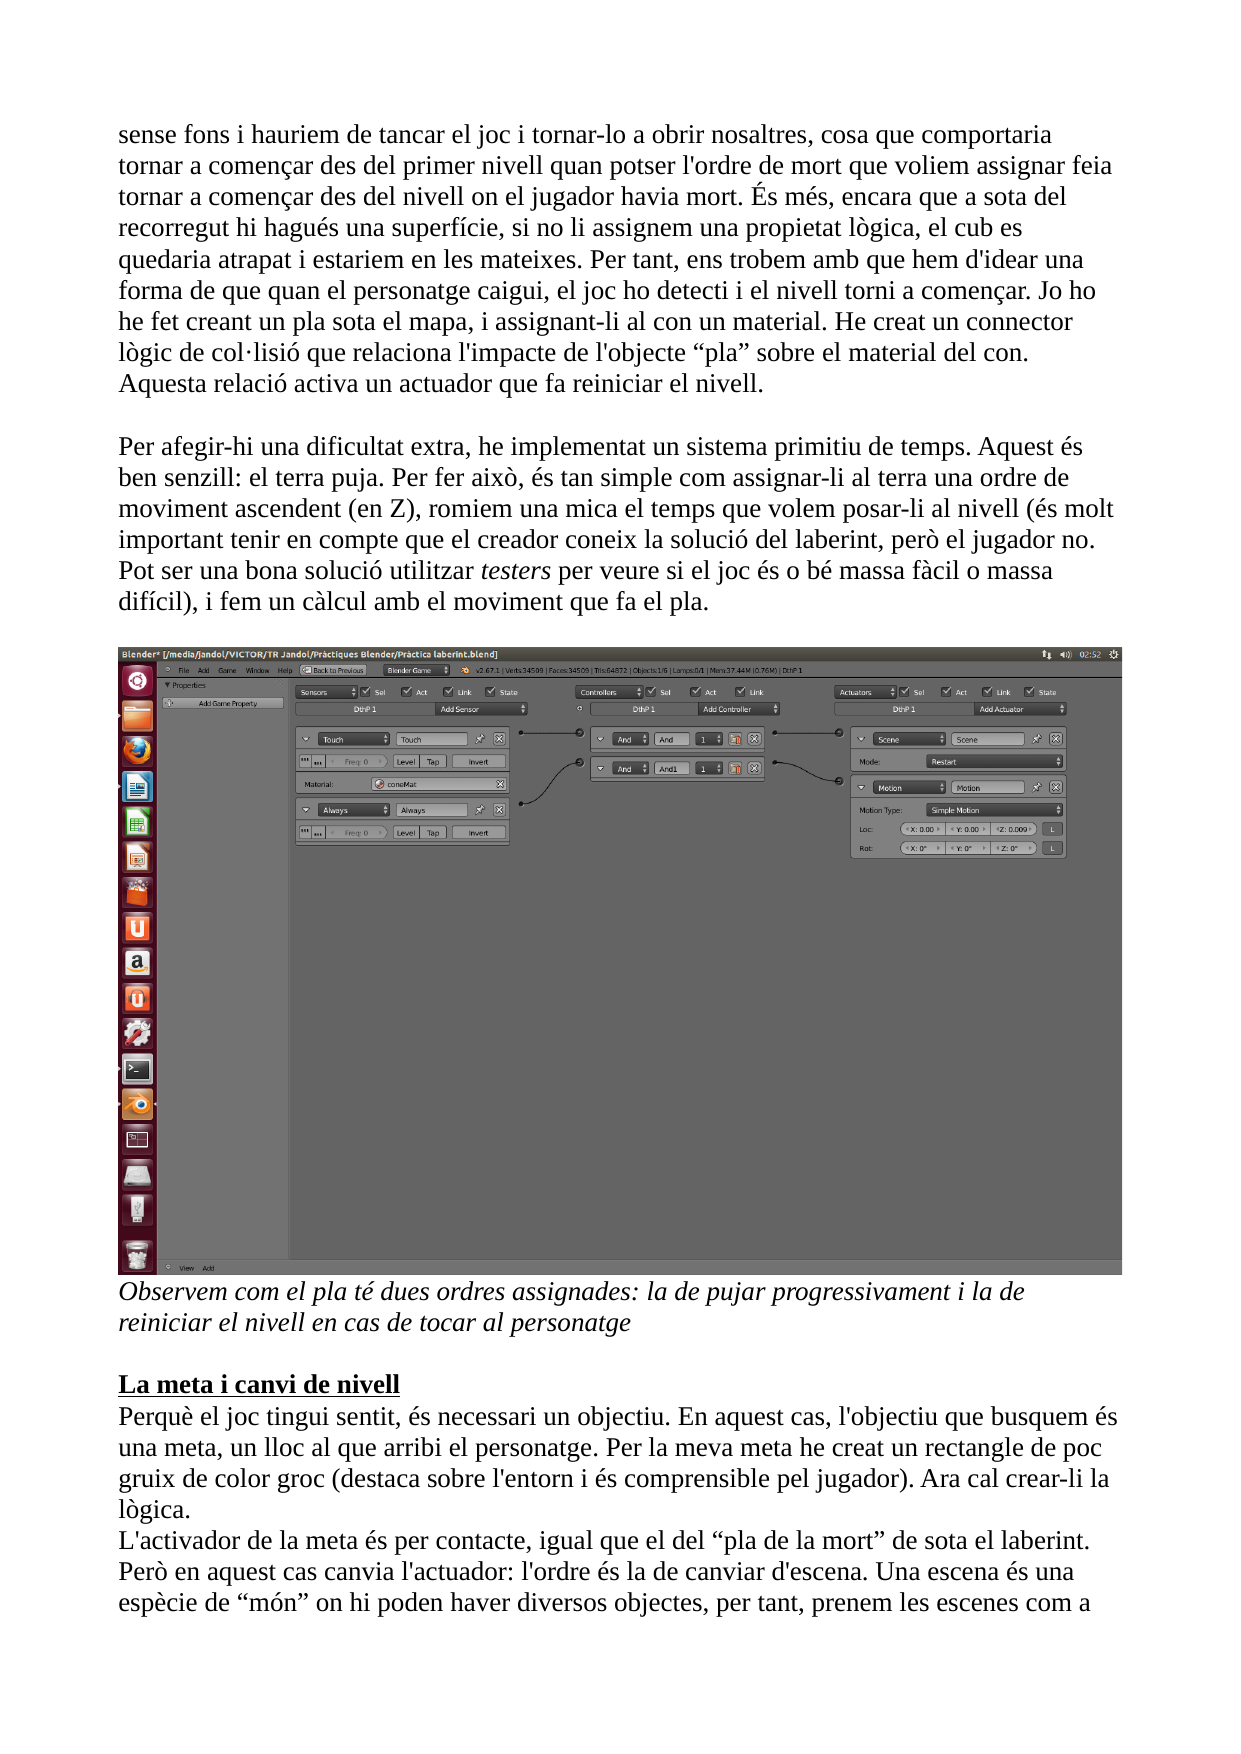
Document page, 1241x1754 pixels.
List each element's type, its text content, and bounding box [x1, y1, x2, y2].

text Observem com el pla té dues ordres assignades: la de pujar progressivament i la de reiniciar el nivell en cas de tocar al personatge [118, 1275, 1122, 1337]
picture [118, 647, 1123, 1275]
text L'activador de la meta és per contacte, igual que el del “pla de la mort” de sota el laberint. Però en aquest cas canvia l'actuador: l'ordre és la de canviar d'escena. Una escena és una espècie de “món” on hi poden haver diversos objectes, per tant, prenem les escenes com a [118, 1524, 1122, 1618]
text Per afegir-hi una dificultat extra, he implementat un sistema primitiu de temps. Aquest és ben senzill: el terra puja. Per fer això, és tan simple com assignar-li al terra una ordre de moviment ascendent (en Z), romiem una mica el temps que volem posar-li al nivell (és molt important tenir en compte que el creador coneix la solució del laberint, però el jugador no. Pot ser una bona solució utilitzar testers per veure si el joc és o bé massa fàcil o massa difícil), i fem un càlcul amb el moviment que fa el pla. [118, 429, 1122, 616]
text Perquè el joc tingui sentit, és necessari un objectiu. En aquest cas, l'objectiu que busquem és una meta, un lloc al que arribi el personatge. Per la meva meta he creat un rectangle de poc gruix de color groc (destaca sobre l'entorn i és comprensible pel jugador). Ara cal crear-li la lògica. [118, 1399, 1122, 1524]
text sense fons i hauriem de tancar el joc i tornar-lo a obrir nosaltres, cosa que comportaria tornar a començar des del primer nivell quan potser l'ordre de mort que voliem assignar feia tornar a començar des del nivell on el jugador havia mort. És més, encara que a sota del recorregut hi hagués una superfície, si no li assignem una propietat lògica, el cub es quedaria atrapat i estariem en les mateixes. Per tant, ens trobem amb que hem d'idear una forma de que quan el personatge caigui, el joc ho detecti i el nivell torni a començar. Jo ho he fet creant un pla sota el mapa, i assignant-li al con un material. He creat un connector lògic de col·lisió que relaciona l'impacte de l'objecte “pla” sobre el material del con. Aquesta relació activa un actuador que fa reiniciar el nivell. [118, 118, 1122, 398]
text La meta i canvi de nivell [118, 1368, 1122, 1399]
